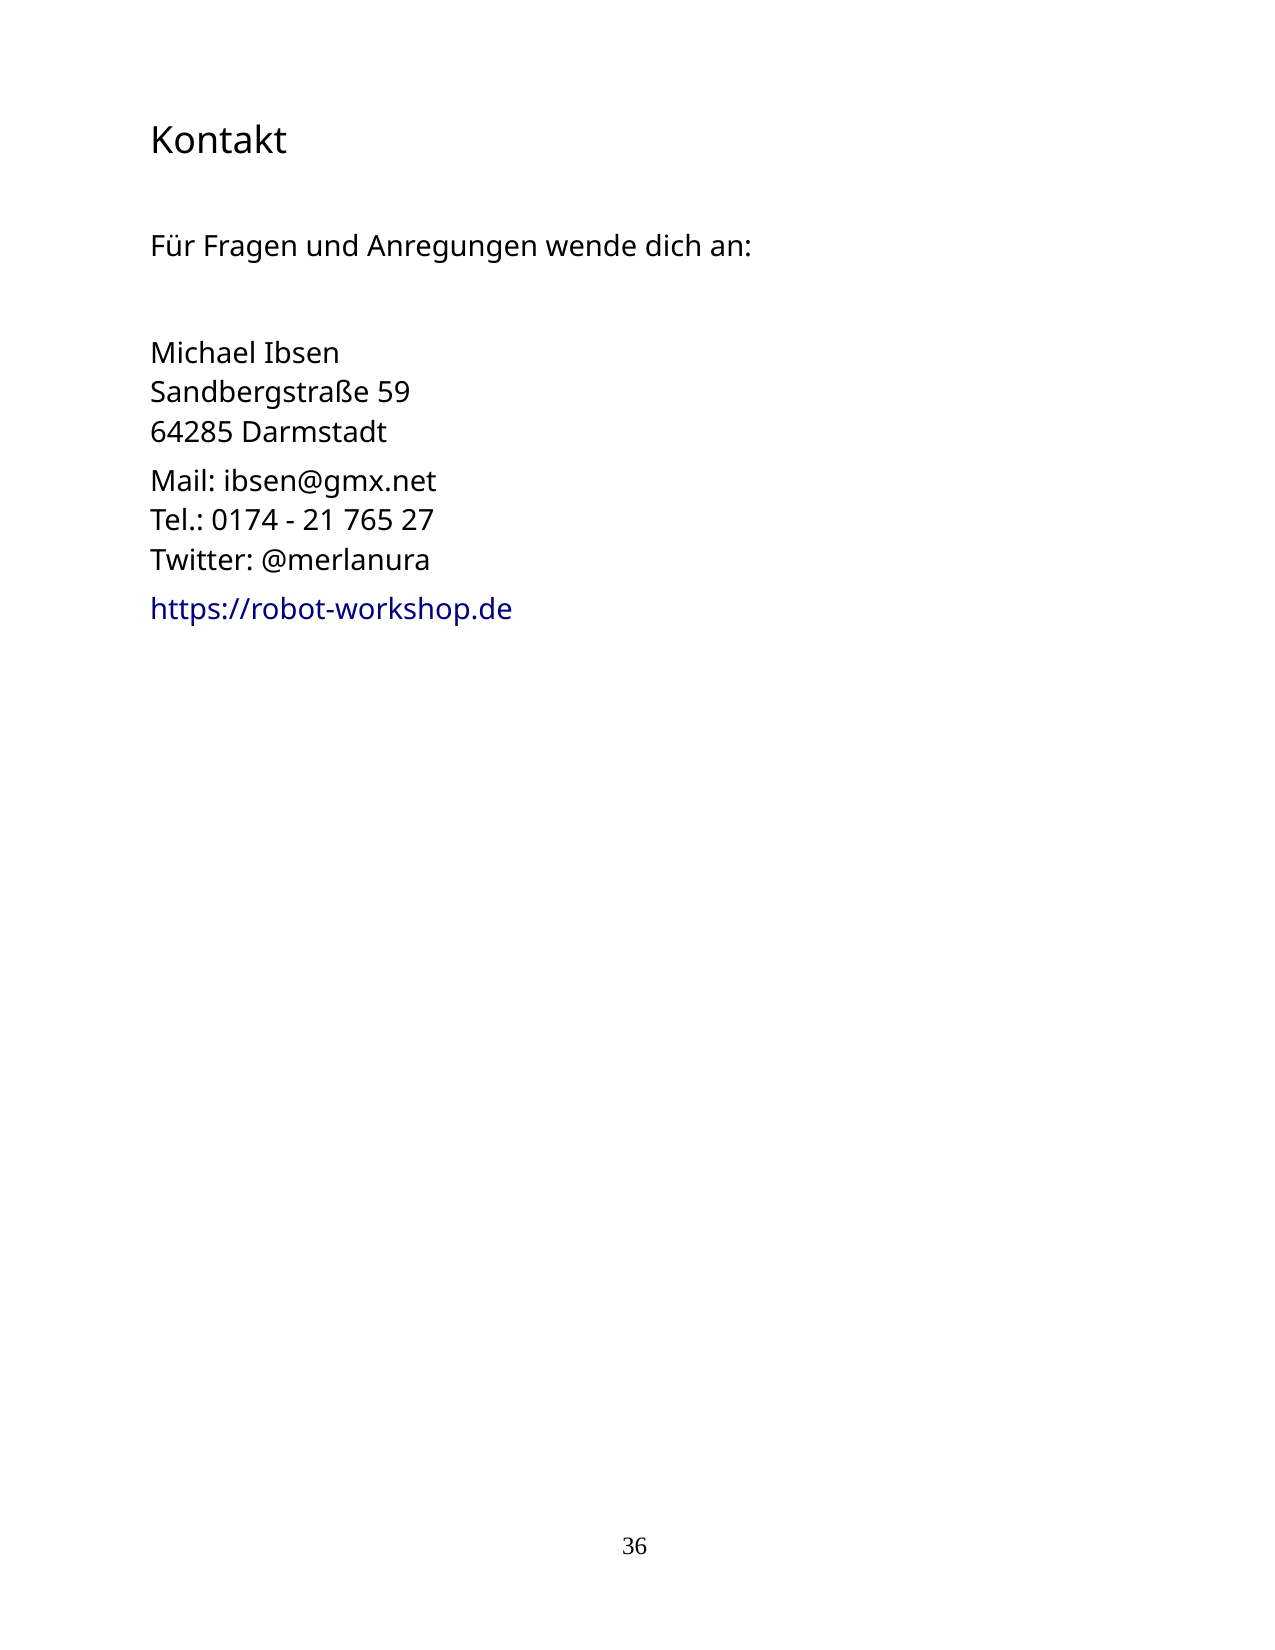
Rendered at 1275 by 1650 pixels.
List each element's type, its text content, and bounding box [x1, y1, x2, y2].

text Für Fragen und Anregungen wende dich an: [150, 226, 1125, 265]
text 64285 Darmstadt [150, 411, 1125, 451]
text Michael Ibsen [150, 332, 1125, 372]
subtitle Kontakt [150, 113, 1125, 164]
text https://robot-workshop.de [150, 588, 1125, 628]
text Sandbergstraße 59 [150, 372, 1125, 411]
text Mail: ibsen@gmx.net Tel.: 0174 - 21 765 27 Twitter: @merlanura [150, 460, 1125, 579]
